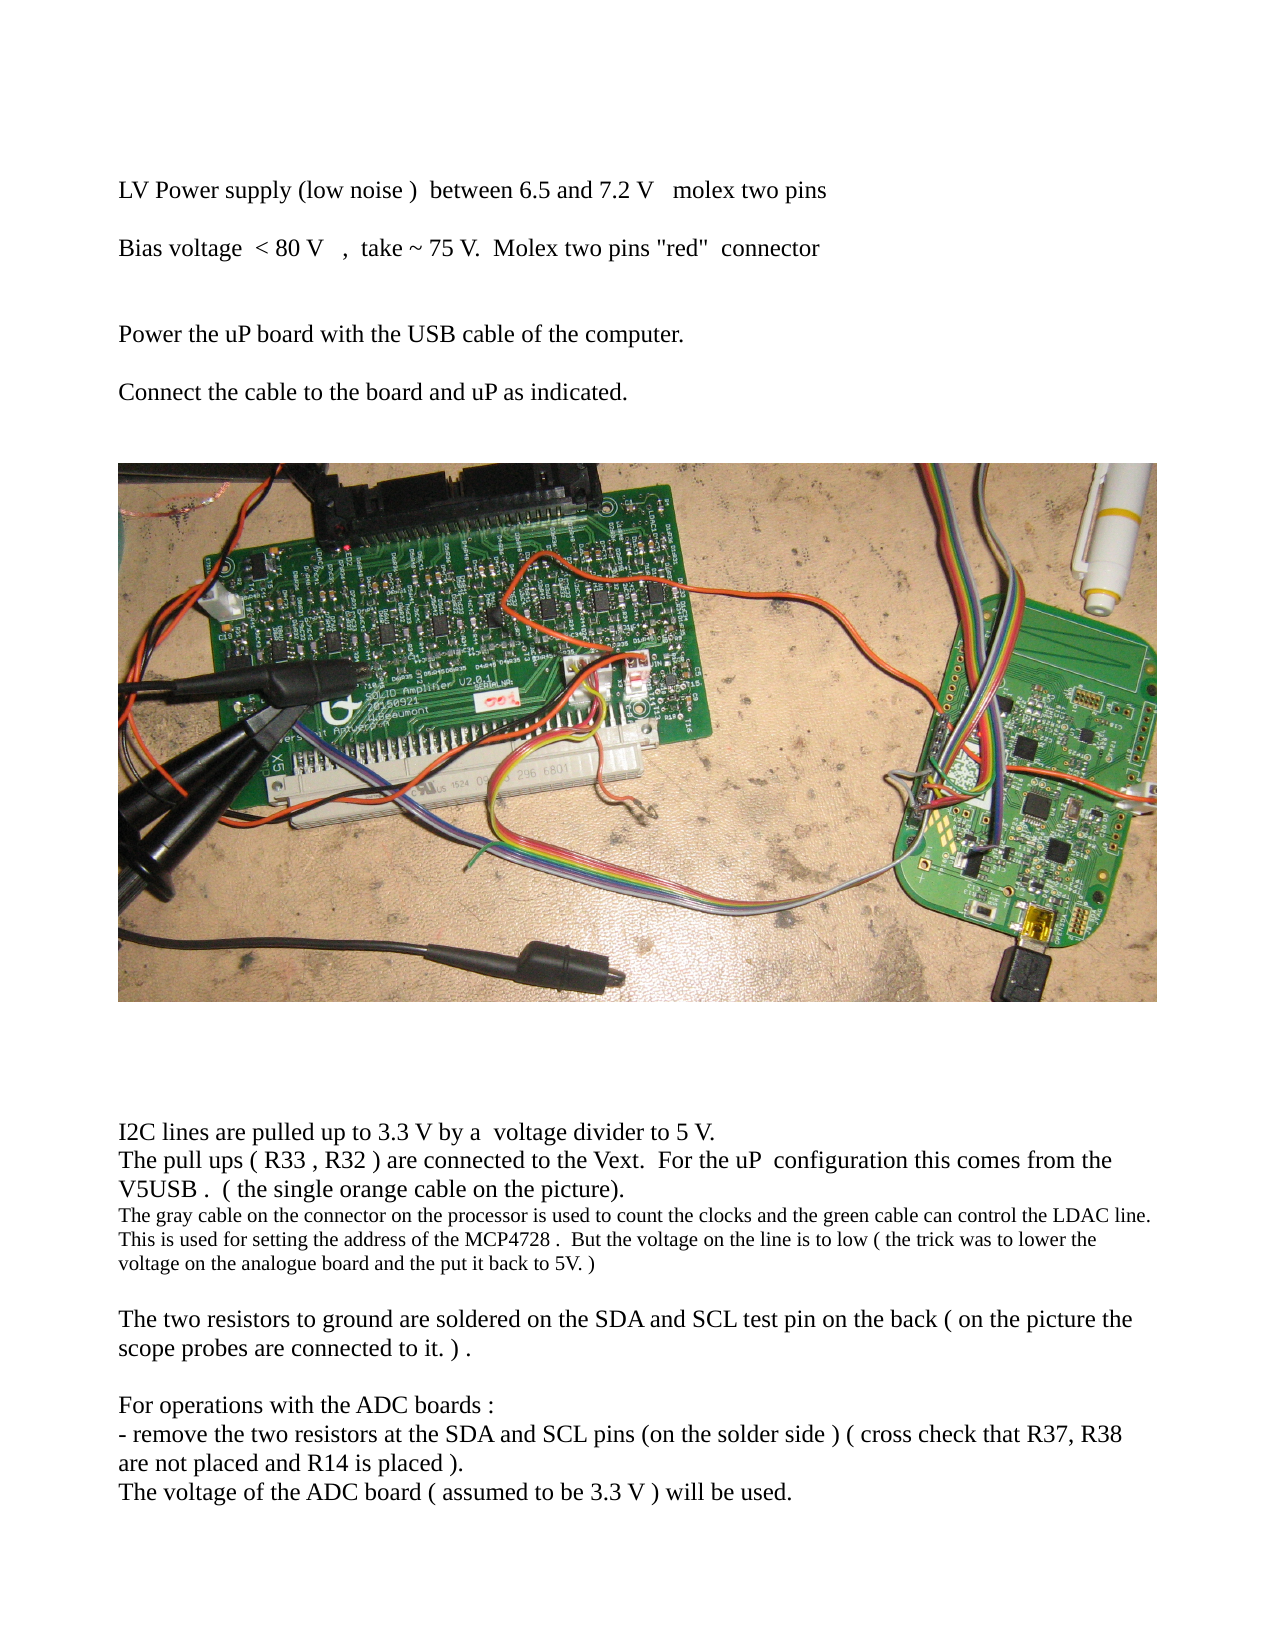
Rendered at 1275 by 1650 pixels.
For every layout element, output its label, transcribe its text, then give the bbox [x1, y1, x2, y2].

text - remove the two resistors at the SDA and SCL pins (on the solder side ) ( cross check that R37, R38 are not placed and R14 is placed ). [118, 1419, 1157, 1477]
text The gray cable on the connector on the processor is used to count the clocks and the green cable can control the LDAC line. This is used for setting the address of the MCP4728 . But the voltage on the line is to low ( the trick was to lower the voltage on the analogue board and the put it back to 5V. ) [118, 1203, 1157, 1275]
text Connect the cable to the board and uP as indicated. [118, 377, 1157, 406]
text LV Power supply (low noise ) between 6.5 and 7.2 V molex two pins [118, 176, 1157, 204]
text Bias voltage < 80 V , take ~ 75 V. Molex two pins "red" connector [118, 233, 1157, 262]
text The voltage of the ADC board ( assumed to be 3.3 V ) will be used. [118, 1477, 1157, 1505]
text I2C lines are pulled up to 3.3 V by a voltage divider to 5 V. [118, 1117, 1157, 1146]
picture [118, 463, 1157, 1002]
text The two resistors to ground are soldered on the SDA and SCL test pin on the back ( on the picture the scope probes are connected to it. ) . [118, 1304, 1157, 1362]
text For operations with the ADC boards : [118, 1390, 1157, 1419]
text The pull ups ( R33 , R32 ) are connected to the Vext. For the uP configuration this comes from the V5USB . ( the single orange cable on the picture). [118, 1146, 1157, 1203]
text Power the uP board with the USB cable of the computer. [118, 319, 1157, 348]
